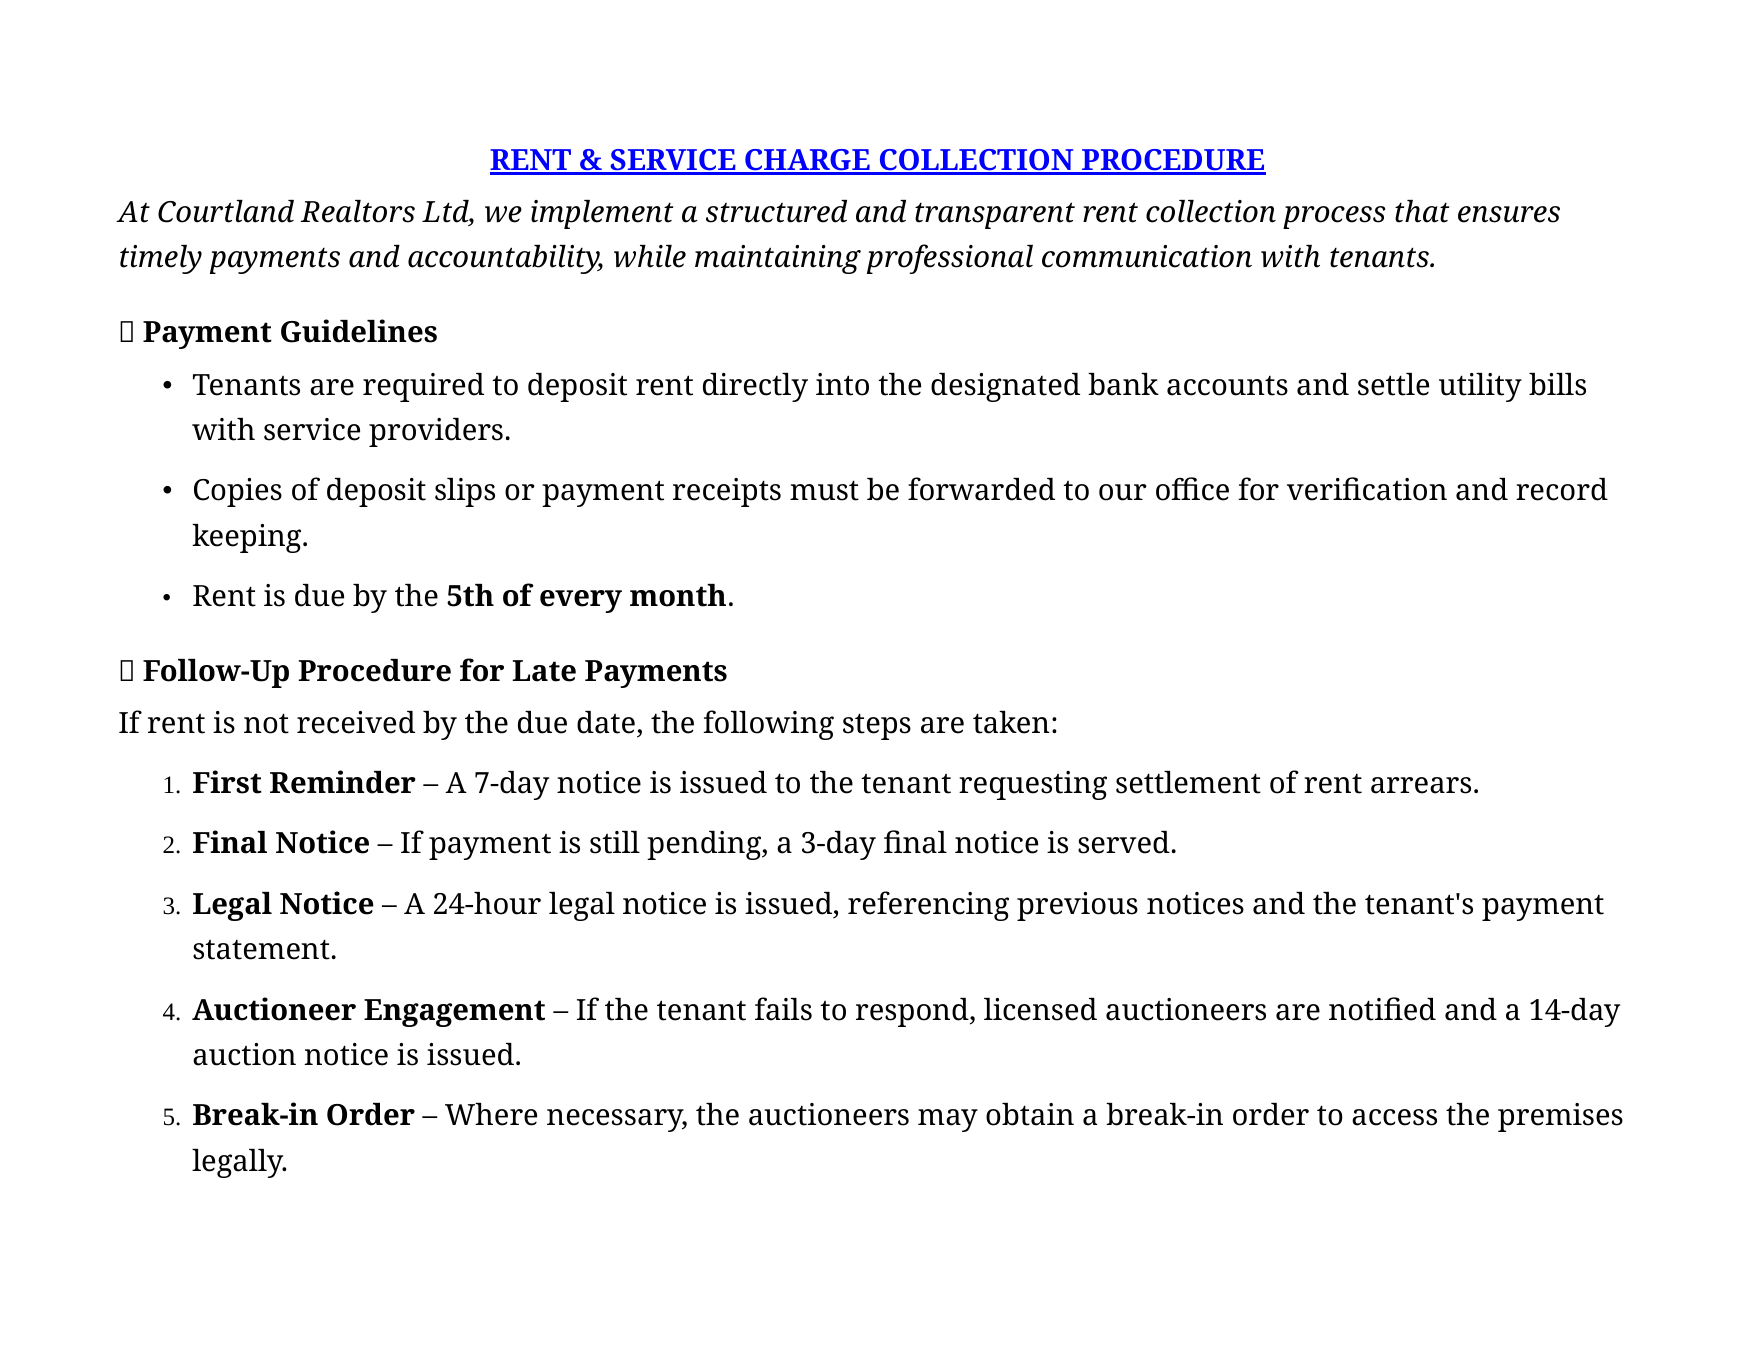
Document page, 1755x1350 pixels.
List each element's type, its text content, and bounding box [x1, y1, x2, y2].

list Final Notice – If payment is still pending, a 3-day final notice is served. [162, 823, 1637, 862]
list First Reminder – A 7-day notice is issued to the tenant requesting settlement of rent arrears. [162, 763, 1637, 802]
text At Courtland Realtors Ltd, we implement a structured and transparent rent collection process that ensures timely payments and accountability, while maintaining professional communication with tenants. [118, 191, 1637, 276]
list Break-in Order – Where necessary, the auctioneers may obtain a break-in order to access the premises legally. [162, 1095, 1637, 1180]
list Rent is due by the 5th of every month. [162, 575, 1637, 615]
subtitle RENT & SERVICE CHARGE COLLECTION PROCEDURE [118, 139, 1637, 179]
subtitle 🔹 Payment Guidelines [118, 312, 1637, 351]
list Auctioneer Engagement – If the tenant fails to respond, licensed auctioneers are notified and a 14-day auction notice is issued. [162, 989, 1637, 1074]
subtitle 🔹 Follow-Up Procedure for Late Payments [118, 650, 1637, 690]
text If rent is not received by the due date, the following steps are taken: [118, 702, 1637, 742]
list Copies of deposit slips or payment receipts must be forwarded to our office for verification and record keeping. [162, 469, 1637, 555]
list Tenants are required to deposit rent directly into the designated bank accounts and settle utility bills with service providers. [162, 364, 1637, 449]
list Legal Notice – A 24-hour legal notice is issued, referencing previous notices and the tenant's payment statement. [162, 883, 1637, 968]
